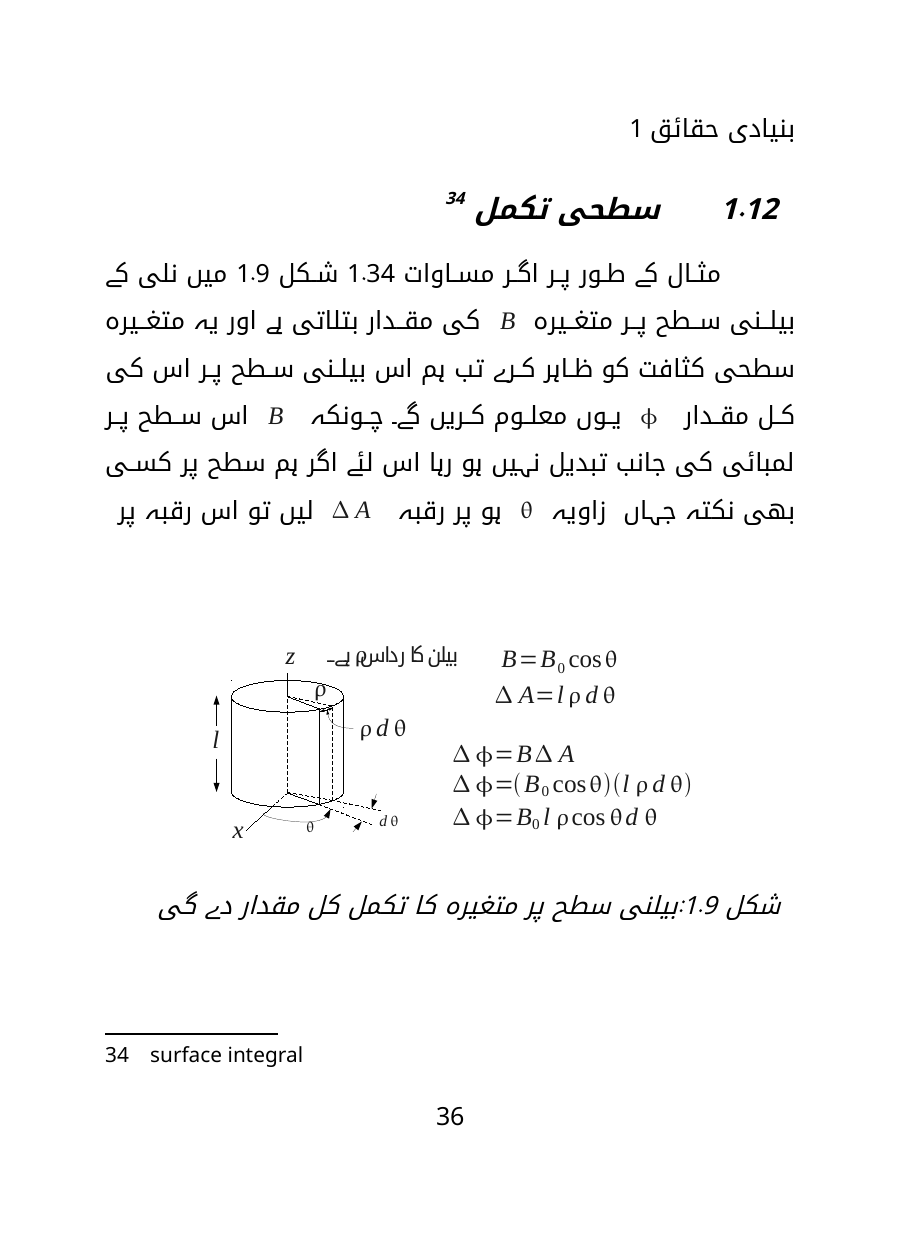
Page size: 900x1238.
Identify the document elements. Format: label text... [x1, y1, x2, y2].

list surface integral [105, 1040, 795, 1068]
subtitle سطحی تکمل [105, 182, 720, 238]
text مثال کے طور پر اگر مساوات 1.34 شکل 1.9 میں نلی کے بیلنی سطح پر متغیرہکی مقدار بتلاتی ہے اور یہ متغیرہ سطحی کثافت کو ظاہر کرے تب ہم اس بیلنی سطح پر اس کی کل مقدار یوں معلوم کریں گے۔ چونکہ اس سطح پر لمبائی کی جانب تبدیل نہیں ہو رہا اس لئے اگر ہم سطح پر کسی بھی نکتہ جہاں زاویہہو پر رقبہ لیں تو اس رقبہ پر [105, 250, 795, 534]
text شکل 1.9:بیلنی سطح پر متغیرہ کا تکمل کل مقدار دے گی [120, 606, 780, 930]
